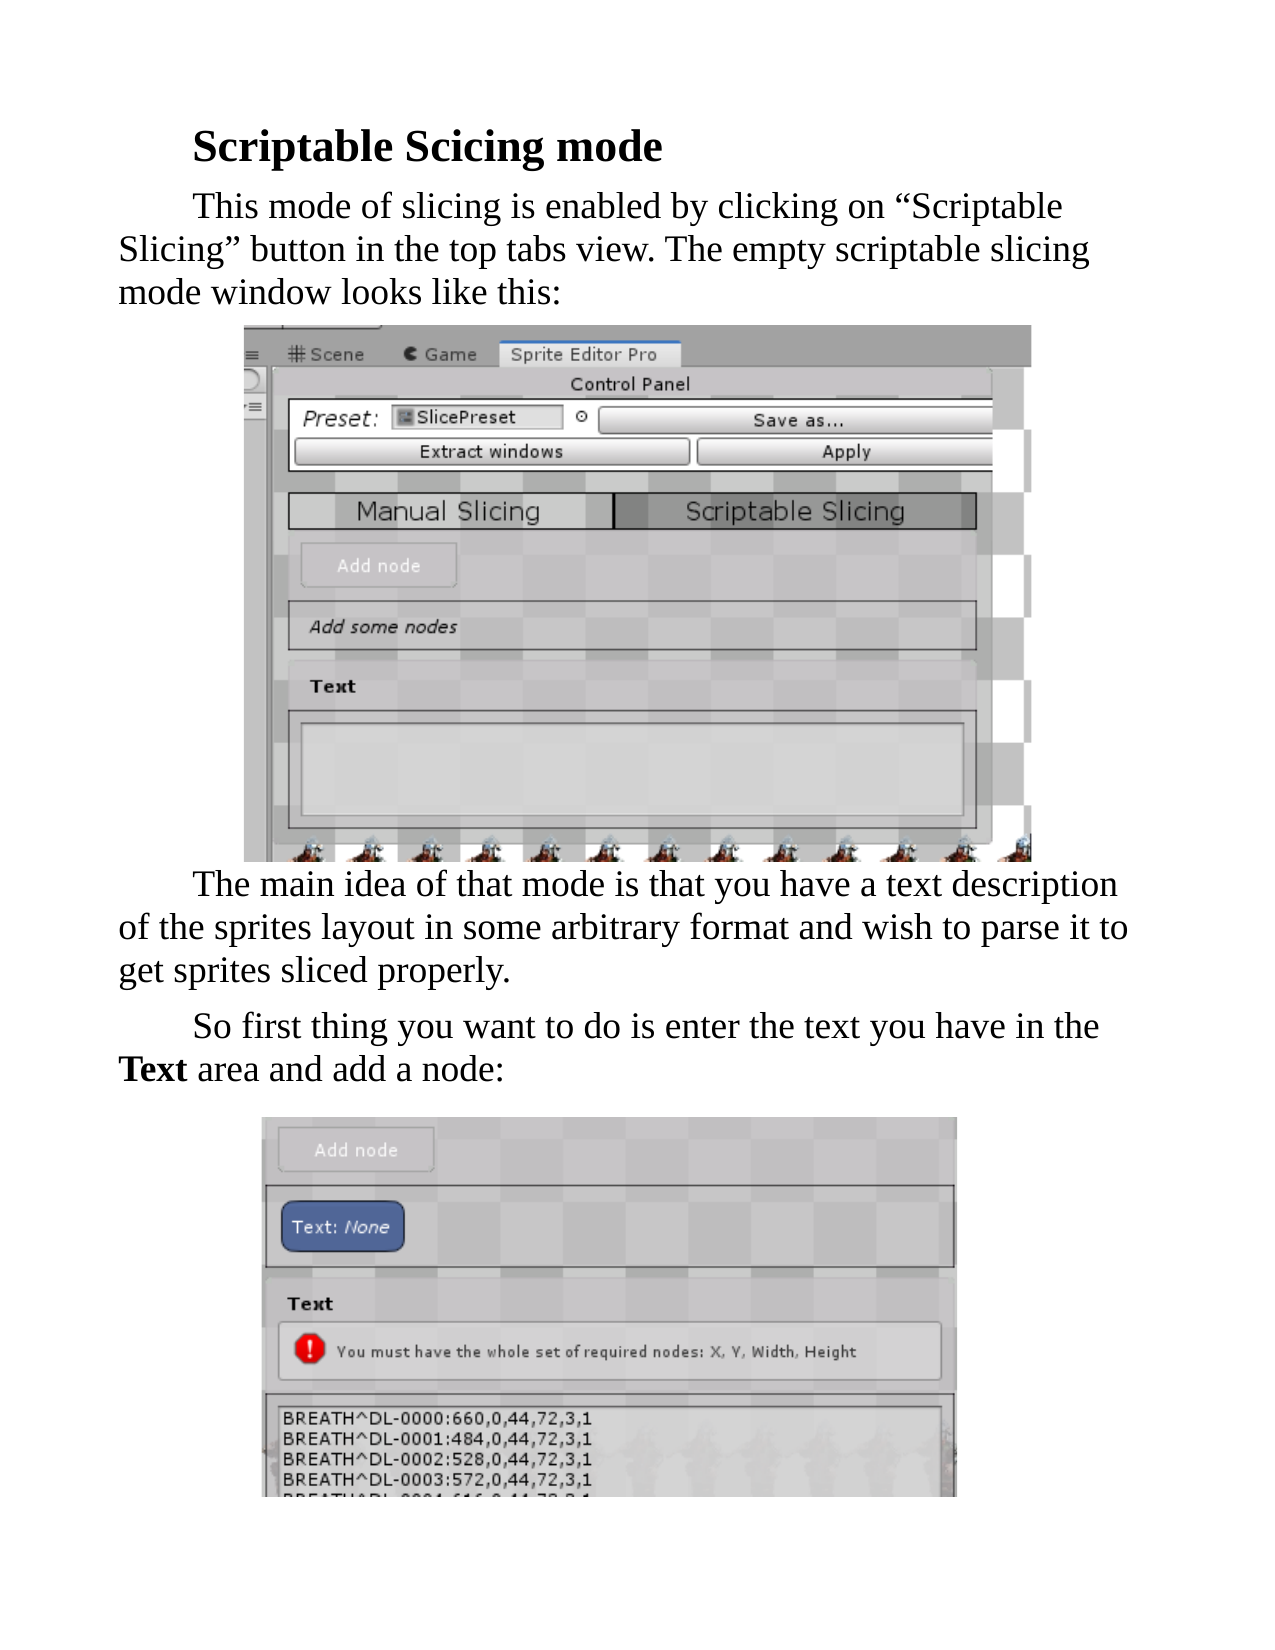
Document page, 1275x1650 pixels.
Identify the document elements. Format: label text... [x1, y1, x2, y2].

text Scriptable Scicing mode [118, 118, 1157, 171]
text So first thing you want to do is enter the text you have in the Text area and add a node: [118, 1003, 1157, 1089]
picture [261, 1117, 958, 1497]
text This mode of slicing is enabled by clicking on “Scriptable Slicing” button in the top tabs view. The empty scriptable slicing mode window looks like this: [118, 183, 1157, 313]
picture [243, 325, 1032, 862]
text The main idea of that mode is that you have a text description of the sprites layout in some arbitrary format and wish to parse it to get sprites sliced properly. [118, 325, 1157, 991]
